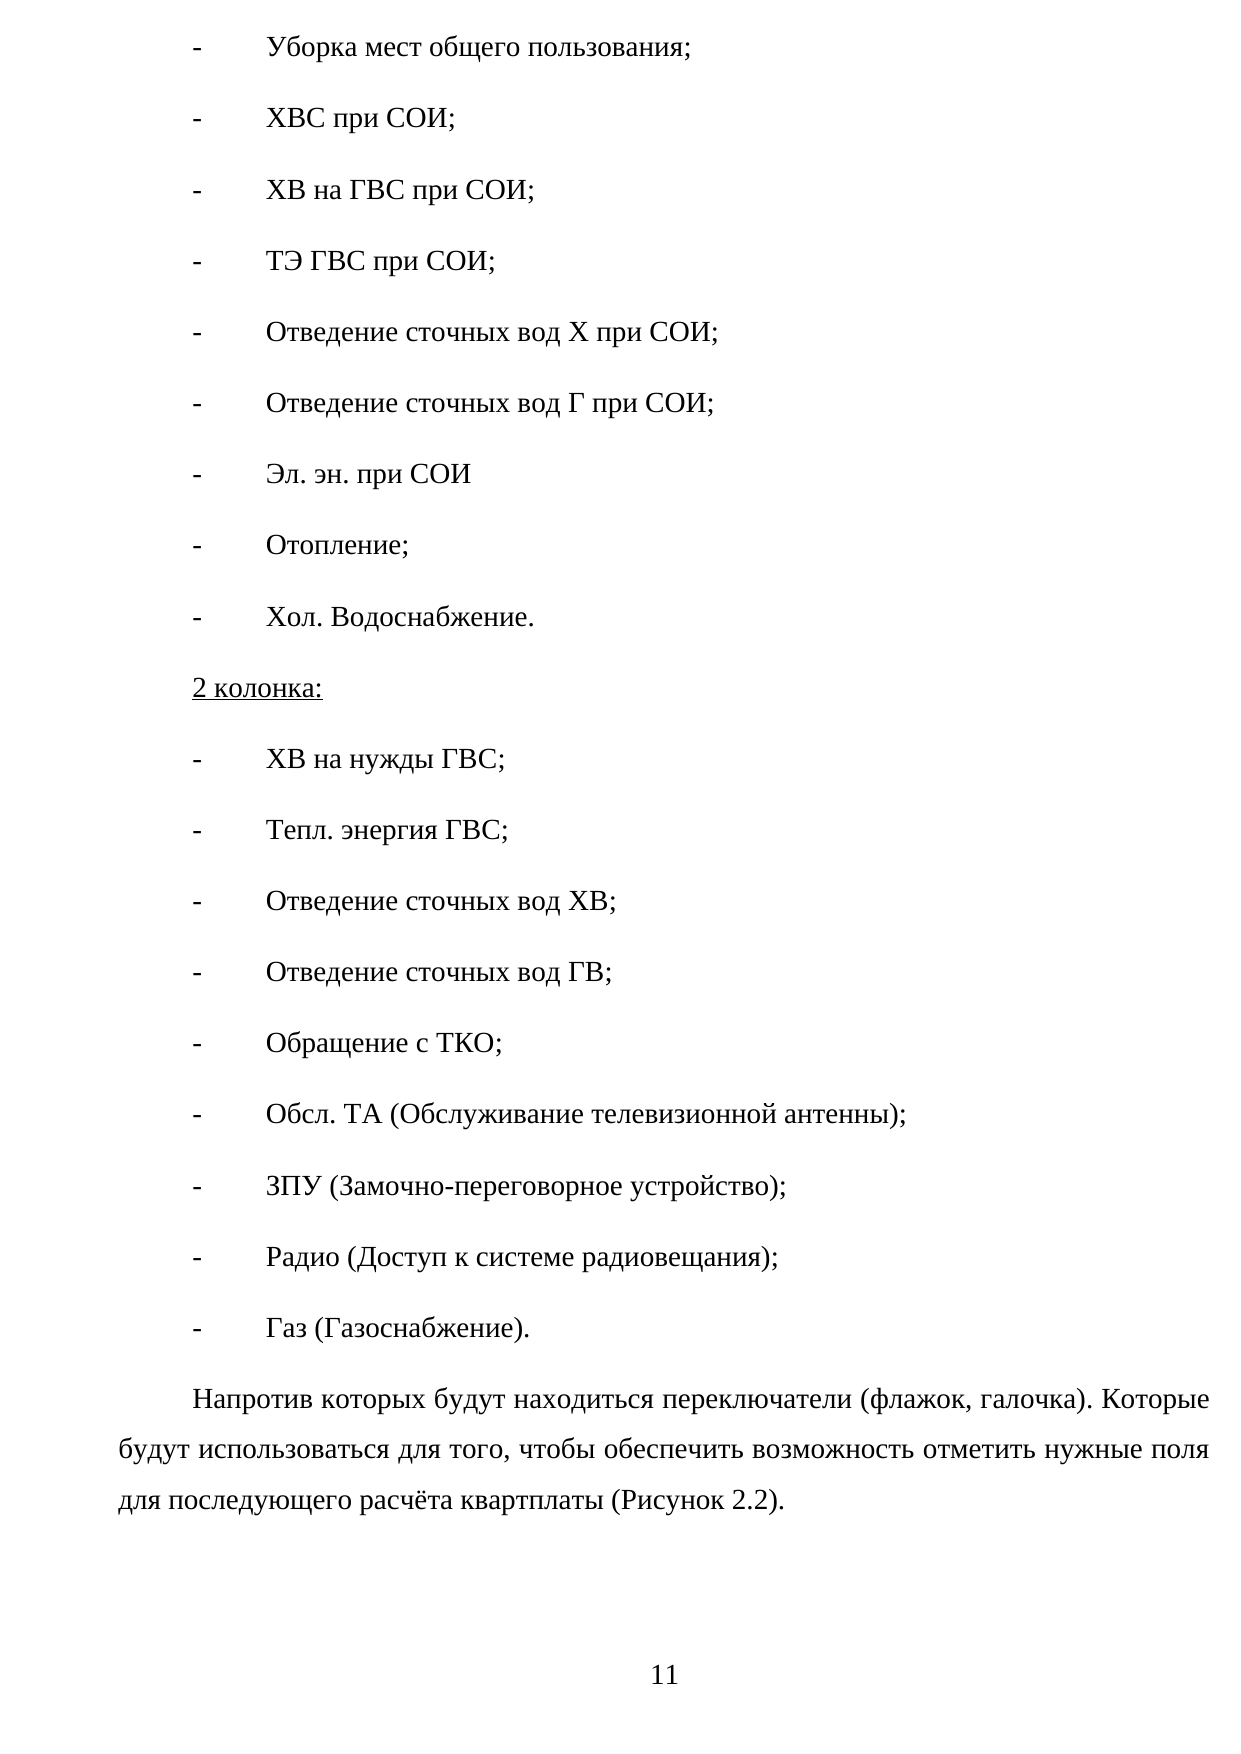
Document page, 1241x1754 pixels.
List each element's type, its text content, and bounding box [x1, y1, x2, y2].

list Эл. эн. при СОИ [118, 456, 1211, 490]
list Отведение сточных вод Г при СОИ; [118, 385, 1211, 419]
list Обсл. ТА (Обслуживание телевизионной антенны); [118, 1097, 1211, 1130]
list Хол. Водоснабжение. [118, 599, 1211, 632]
list Обращение с ТКО; [118, 1026, 1211, 1059]
list ЗПУ (Замочно-переговорное устройство); [118, 1168, 1211, 1201]
list XB на нужды ГВС; [118, 741, 1211, 774]
list Радио (Доступ к системе радиовещания); [118, 1239, 1211, 1272]
text Напротив которых будут находиться переключатели (флажок, галочка). Которые будут использоваться для того, чтобы обеспечить возможность отметить нужные поля для последующего расчёта квартплаты (Рисунок 2.2). [118, 1381, 1211, 1515]
list Тепл. энергия ГВС; [118, 812, 1211, 846]
list Уборка мест общего пользования; [118, 29, 1211, 63]
list Газ (Газоснабжение). [118, 1310, 1211, 1344]
list ХВ на ГВС при СОИ; [118, 172, 1211, 205]
list ХВС при СОИ; [118, 101, 1211, 134]
list ТЭ ГВС при СОИ; [118, 243, 1211, 276]
text 2 колонка: [118, 670, 1211, 703]
list Отведение сточных вод Х при СОИ; [118, 314, 1211, 348]
list Отведение сточных вод ХВ; [118, 883, 1211, 917]
list Отведение сточных вод ГВ; [118, 954, 1211, 988]
list Отопление; [118, 527, 1211, 561]
